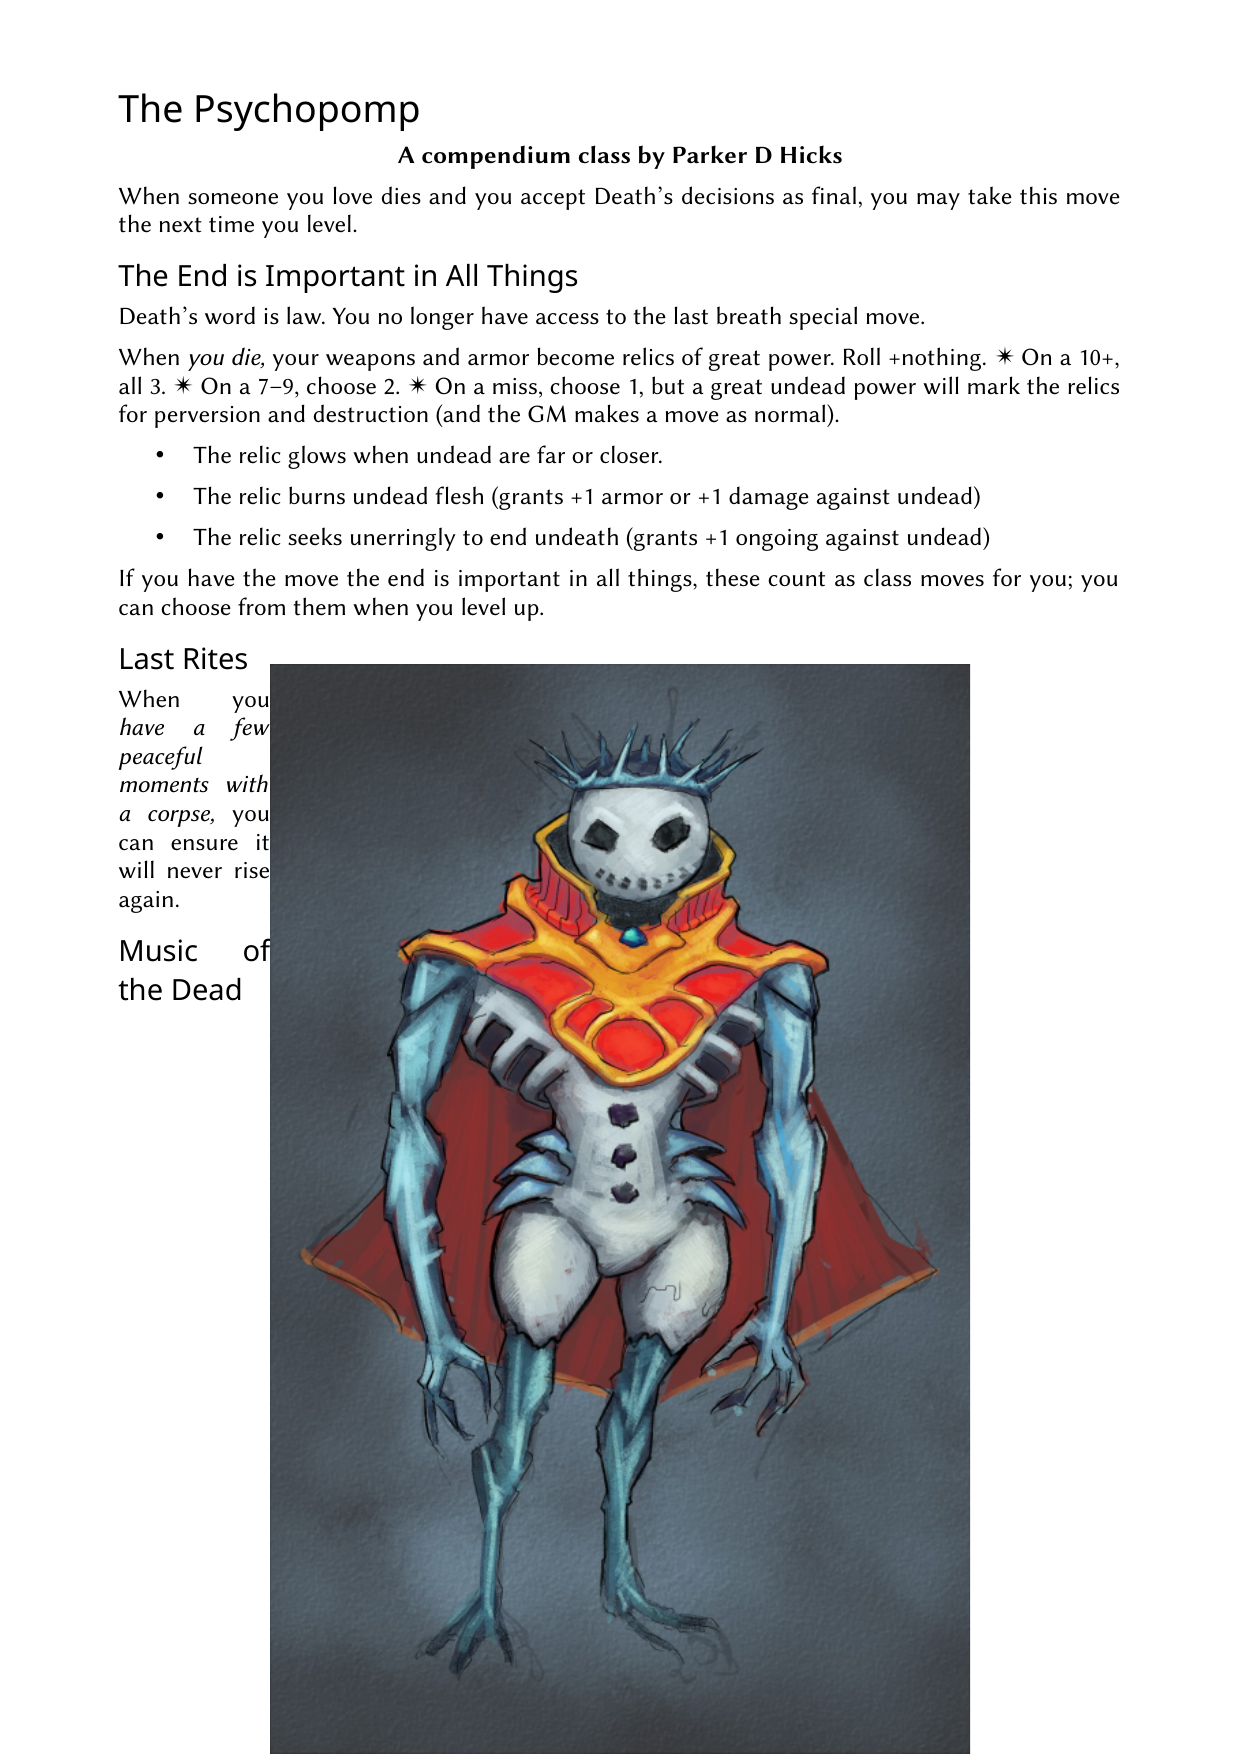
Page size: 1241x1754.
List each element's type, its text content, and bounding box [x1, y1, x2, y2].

text A compendium class by Parker D Hicks [118, 141, 1122, 169]
text [971, 685, 1122, 913]
subtitle Music of the Dead [118, 930, 270, 1009]
list The relic seeks unerringly to end undeath (grants +1 ongoing against undead) [156, 523, 1122, 552]
text If you have the move the end is important in all things, these count as class moves for you; you can choose from them when you level up. [118, 564, 1122, 622]
list The relic burns undead flesh (grants +1 armor or +1 damage against undead) [156, 482, 1122, 511]
subtitle Last Rites [118, 638, 1122, 678]
text Death’s word is law. You no longer have access to the last breath special move. [118, 302, 1122, 331]
subtitle The End is Important in All Things [118, 255, 1122, 295]
picture [270, 664, 971, 1754]
text When you die, your weapons and armor become relics of great power. Roll +nothing. ✴ On a 10+, all 3. ✴ On a 7–9, choose 2. ✴ On a miss, choose 1, but a great undead power will mark the relics for perversion and destruction (and the GM makes a move as normal). [118, 343, 1122, 429]
subtitle The Psychopomp [118, 83, 1122, 134]
subtitle [971, 930, 1122, 1009]
text When you have a few peaceful moments with a corpse, you can ensure it will never rise again. [118, 685, 270, 913]
list The relic glows when undead are far or closer. [156, 441, 1122, 470]
text When someone you love dies and you accept Death’s decisions as final, you may take this move the next time you level. [118, 182, 1122, 239]
